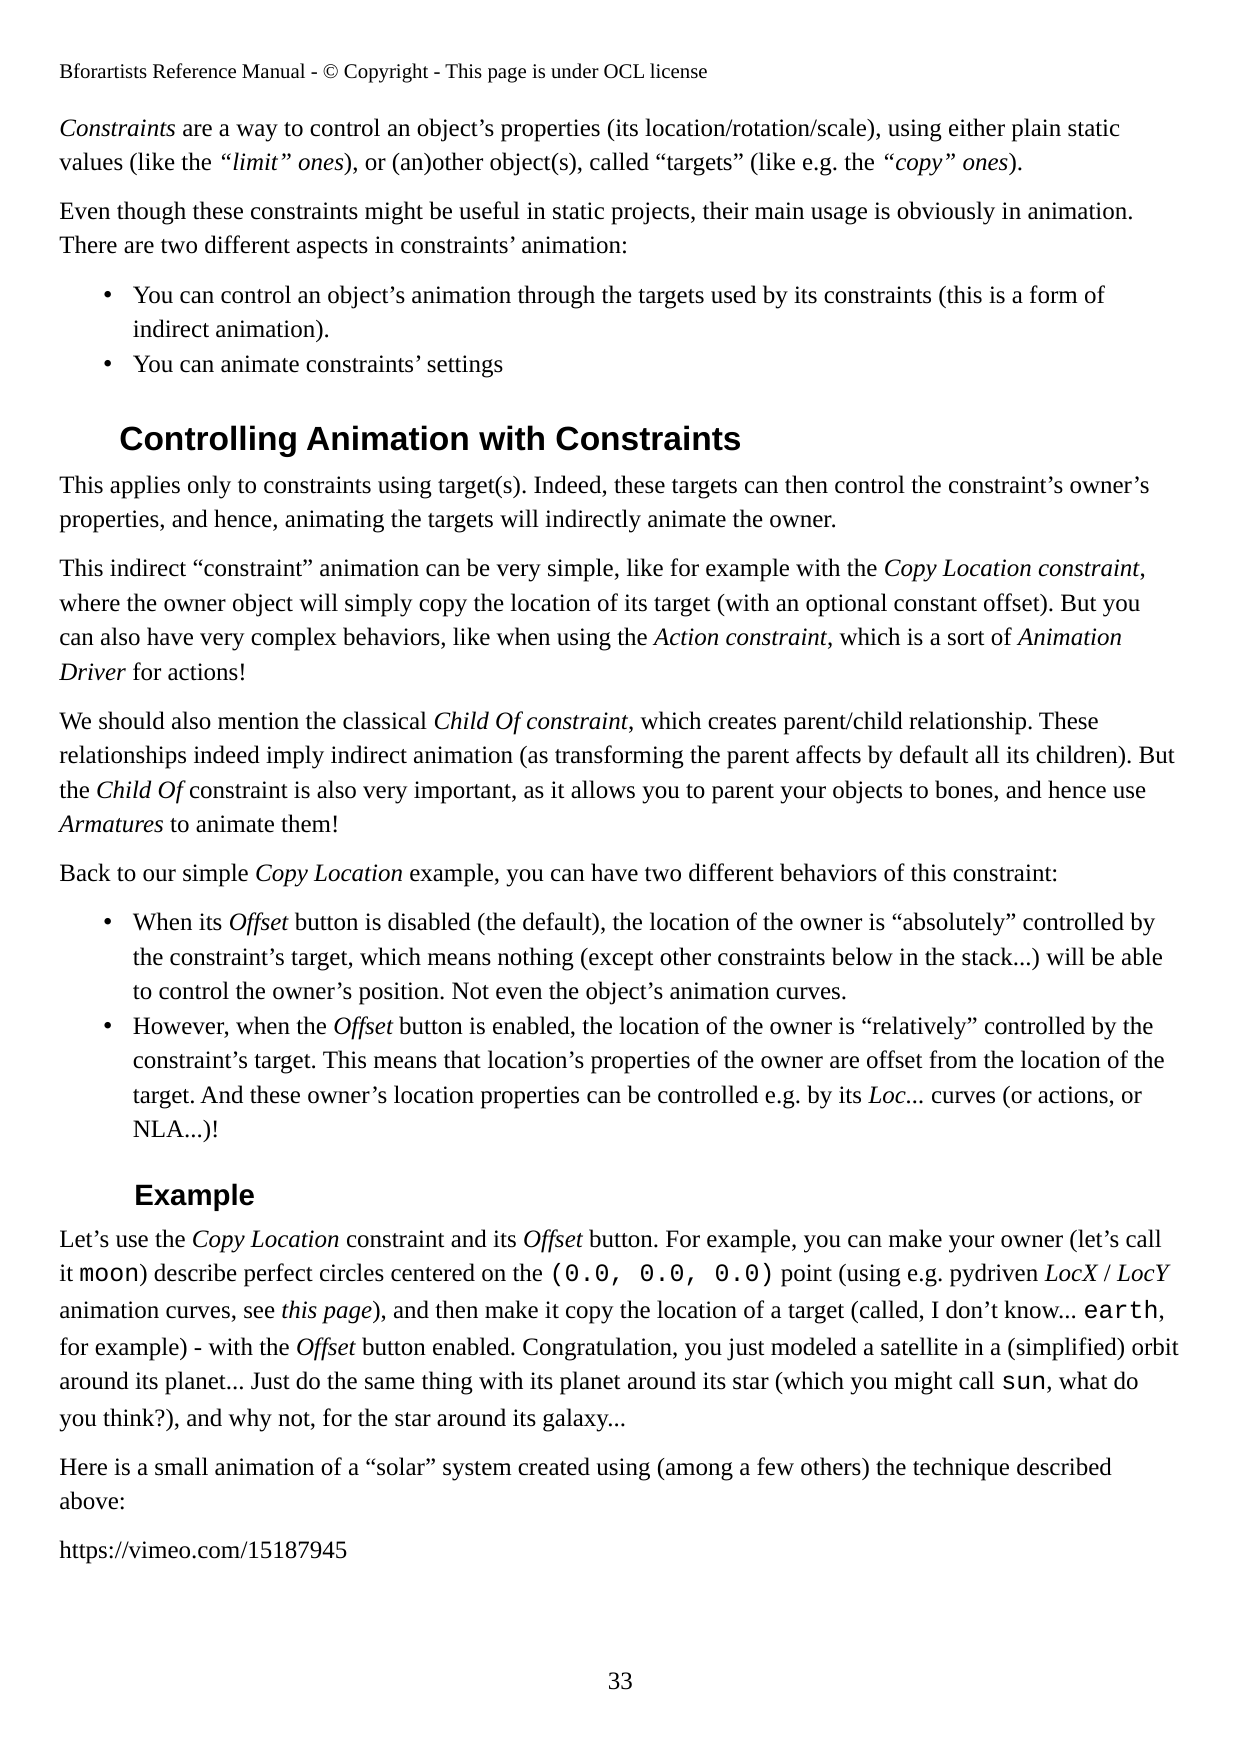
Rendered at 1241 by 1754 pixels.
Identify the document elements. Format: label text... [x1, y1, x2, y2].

list When its Offset button is disabled (the default), the location of the owner is “absolutely” controlled by the constraint’s target, which means nothing (except other constraints below in the stack...) will be able to control the owner’s position. Not even the object’s animation curves. [103, 907, 1181, 1005]
list You can animate constraints’ settings [103, 349, 1181, 377]
subtitle Controlling Animation with Constraints [59, 418, 1181, 457]
text This applies only to constraints using target(s). Indeed, these targets can then control the constraint’s owner’s properties, and hence, animating the targets will indirectly animate the owner. [59, 470, 1181, 533]
text We should also mention the classical Child Of constraint, which creates parent/child relationship. These relationships indeed imply indirect animation (as transforming the parent affects by default all its children). But the Child Of constraint is also very important, as it allows you to parent your objects to bones, and hence use Armatures to animate them! [59, 706, 1181, 838]
text Here is a small animation of a “solar” system created using (among a few others) the technique described above: [59, 1452, 1181, 1515]
text https://vimeo.com/15187945 [59, 1535, 1181, 1564]
text Even though these constraints might be useful in static projects, their main usage is obviously in animation. There are two different aspects in constraints’ animation: [59, 196, 1181, 259]
text Let’s use the Copy Location constraint and its Offset button. For example, you can make your owner (let’s call it moon) describe perfect circles centered on the (0.0, 0.0, 0.0) point (using e.g. pydriven LocX / LocY animation curves, see this page), and then make it copy the location of a target (called, I don’t know... earth, for example) - with the Offset button enabled. Congratulation, you just modeled a satellite in a (simplified) orbit around its planet... Just do the same thing with its planet around its star (which you might call sun, what do you think?), and why not, for the star around its galaxy... [59, 1224, 1181, 1431]
list However, when the Offset button is enabled, the location of the owner is “relatively” controlled by the constraint’s target. This means that location’s properties of the owner are offset from the location of the target. And these owner’s location properties can be controlled e.g. by its Loc... curves (or actions, or NLA...)! [103, 1011, 1181, 1143]
text Back to our simple Copy Location example, you can have two different behaviors of this constraint: [59, 858, 1181, 887]
subtitle Example [59, 1178, 1181, 1212]
list You can control an object’s animation through the targets used by its constraints (this is a form of indirect animation). [103, 280, 1181, 343]
text Constraints are a way to control an object’s properties (its location/rotation/scale), using either plain static values (like the “limit” ones), or (an)other object(s), called “targets” (like e.g. the “copy” ones). [59, 113, 1181, 176]
text This indirect “constraint” animation can be very simple, like for example with the Copy Location constraint, where the owner object will simply copy the location of its target (with an optional constant offset). But you can also have very complex behaviors, like when using the Action constraint, which is a sort of Animation Driver for actions! [59, 553, 1181, 685]
